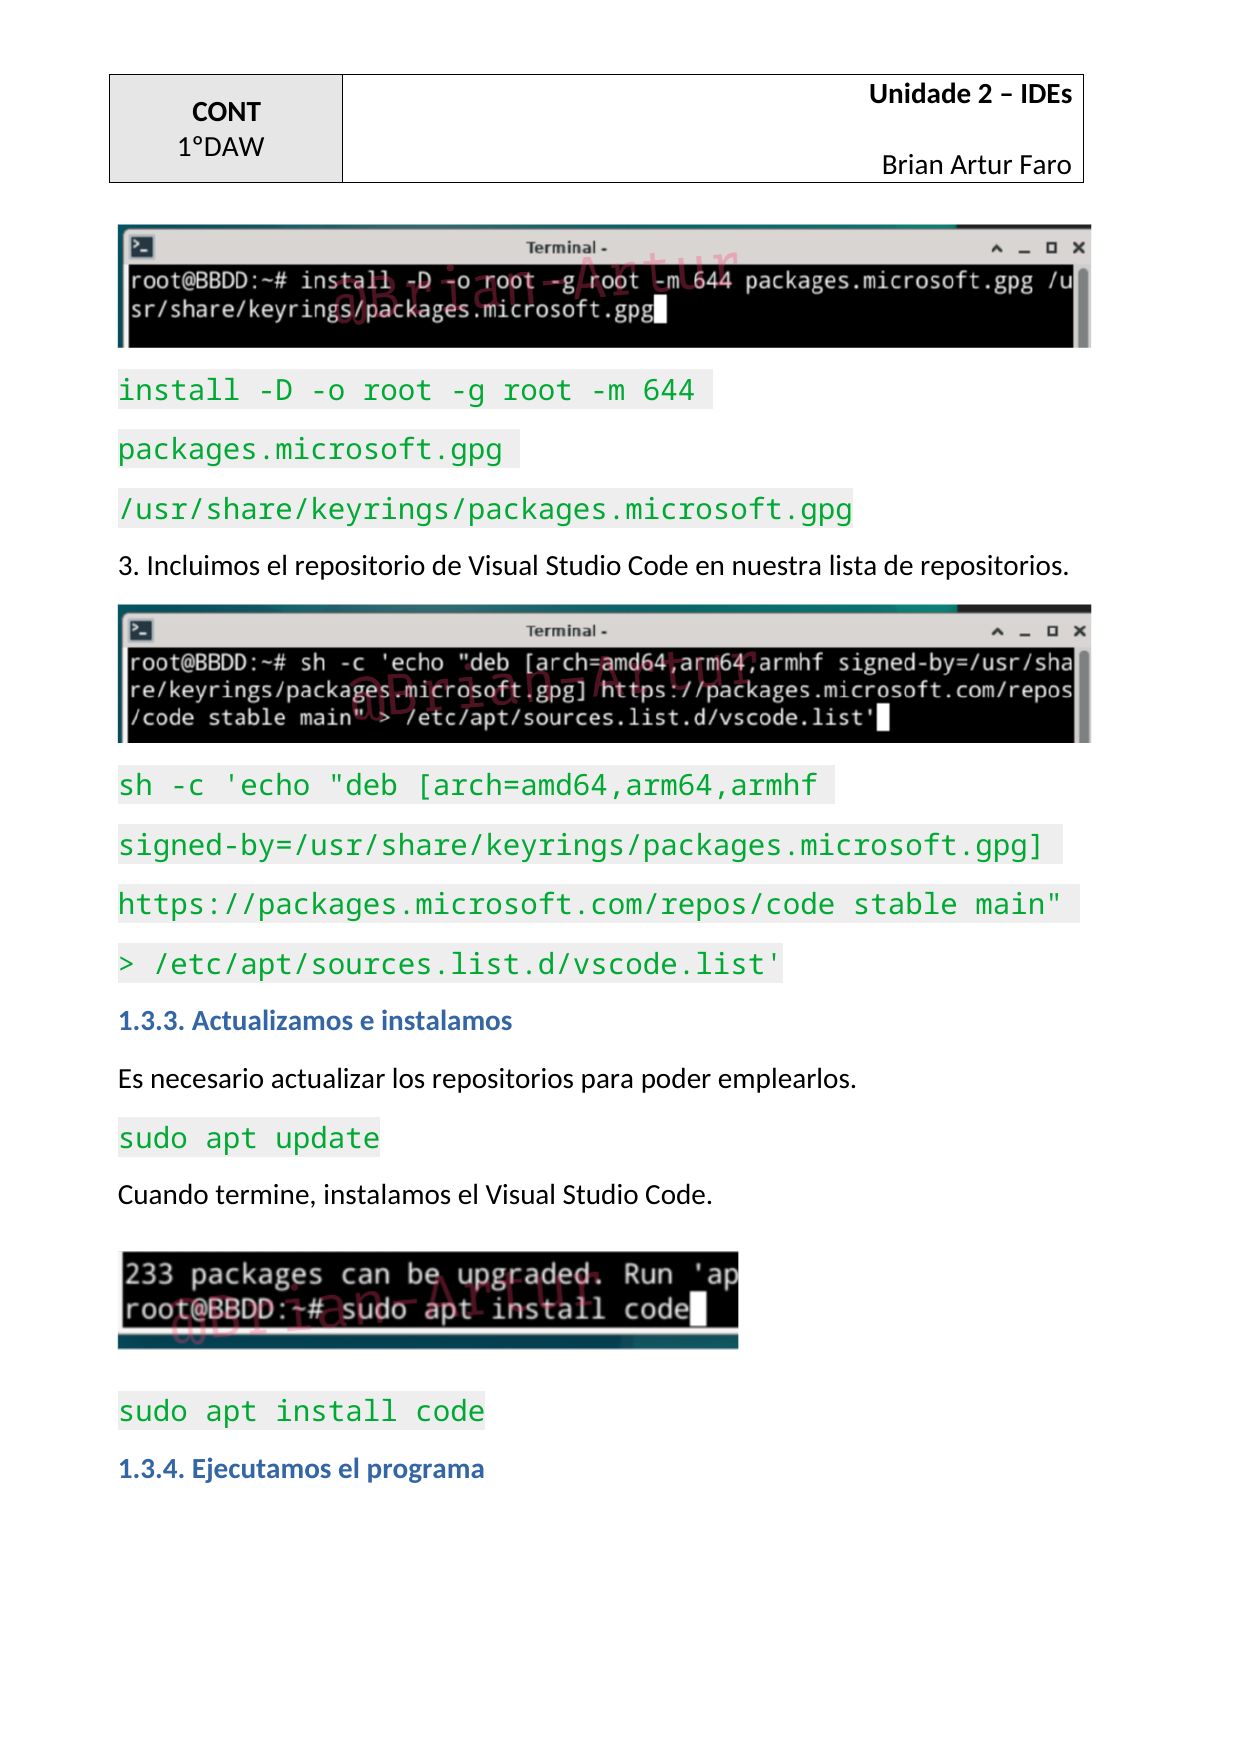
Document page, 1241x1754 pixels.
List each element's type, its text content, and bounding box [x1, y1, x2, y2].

text install -D -o root -g root -m 644 packages.microsoft.gpg /usr/share/keyrings/packages.microsoft.gpg [118, 369, 1092, 528]
picture [117, 218, 1092, 348]
text sh -c 'echo "deb [arch=amd64,arm64,armhf signed-by=/usr/share/keyrings/packages.microsoft.gpg] https://packages.microsoft.com/repos/code stable main" > /etc/apt/sources.list.d/vscode.list' [118, 764, 1092, 983]
picture [117, 604, 1092, 743]
text Cuando termine, instalamos el Visual Studio Code. [118, 1176, 1092, 1212]
picture [117, 1233, 739, 1369]
text 3. Incluimos el repositorio de Visual Studio Code en nuestra lista de repositorios. [118, 547, 1092, 583]
text sudo apt update [118, 1117, 1092, 1157]
text sudo apt install code [118, 1391, 1092, 1430]
text 1.3.4. Ejecutamos el programa [118, 1450, 1092, 1486]
text 1.3.3. Actualizamos e instalamos [118, 1002, 1092, 1038]
text Es necesario actualizar los repositorios para poder emplearlos. [118, 1060, 1092, 1095]
